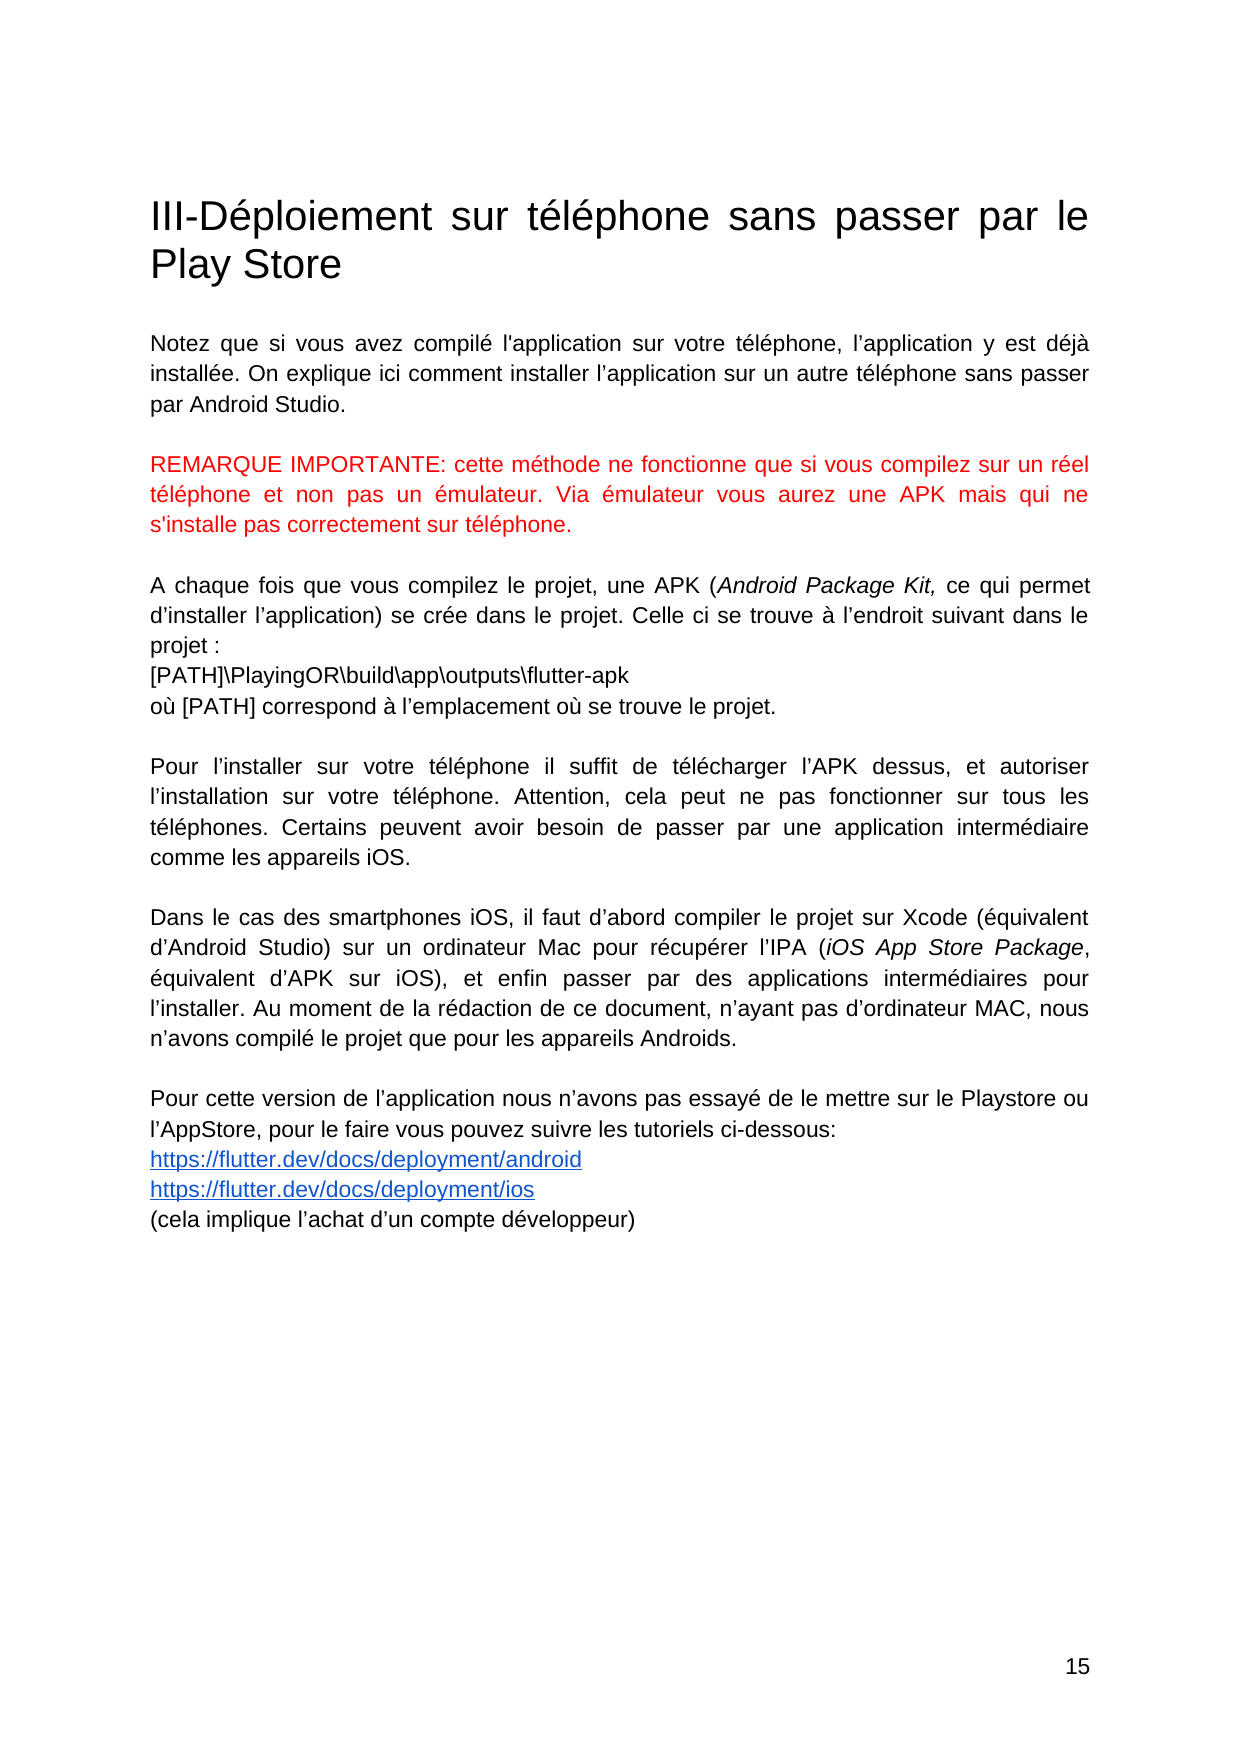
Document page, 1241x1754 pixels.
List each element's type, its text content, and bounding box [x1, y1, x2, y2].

text https://flutter.dev/docs/deployment/ios [150, 1176, 1090, 1202]
text où [PATH] correspond à l’emplacement où se trouve le projet. [150, 693, 1090, 719]
text Pour cette version de l’application nous n’avons pas essayé de le mettre sur le Playstore ou l’AppStore, pour le faire vous pouvez suivre les tutoriels ci-dessous: [150, 1085, 1090, 1142]
text Dans le cas des smartphones iOS, il faut d’abord compiler le projet sur Xcode (équivalent d’Android Studio) sur un ordinateur Mac pour récupérer l’IPA (iOS App Store Package, équivalent d’APK sur iOS), et enfin passer par des applications intermédiaires pour l’installer. Au moment de la rédaction de ce document, n’ayant pas d’ordinateur MAC, nous n’avons compilé le projet que pour les appareils Androids. [150, 904, 1090, 1051]
text Pour l’installer sur votre téléphone il suffit de télécharger l’APK dessus, et autoriser l’installation sur votre téléphone. Attention, cela peut ne pas fonctionner sur tous les téléphones. Certains peuvent avoir besoin de passer par une application intermédiaire comme les appareils iOS. [150, 753, 1090, 870]
text [PATH]\PlayingOR\build\app\outputs\flutter-apk [150, 662, 1090, 689]
text A chaque fois que vous compilez le projet, une APK (Android Package Kit, ce qui permet d’installer l’application) se crée dans le projet. Celle ci se trouve à l’endroit suivant dans le projet : [150, 572, 1090, 659]
subtitle III-Déploiement sur téléphone sans passer par le Play Store [150, 192, 1090, 287]
text (cela implique l’achat d’un compte développeur) [150, 1206, 1090, 1233]
text REMARQUE IMPORTANTE: cette méthode ne fonctionne que si vous compilez sur un réel téléphone et non pas un émulateur. Via émulateur vous aurez une APK mais qui ne s'installe pas correctement sur téléphone. [150, 451, 1090, 538]
text https://flutter.dev/docs/deployment/android [150, 1146, 1090, 1172]
text Notez que si vous avez compilé l'application sur votre téléphone, l’application y est déjà installée. On explique ici comment installer l’application sur un autre téléphone sans passer par Android Studio. [150, 330, 1090, 417]
